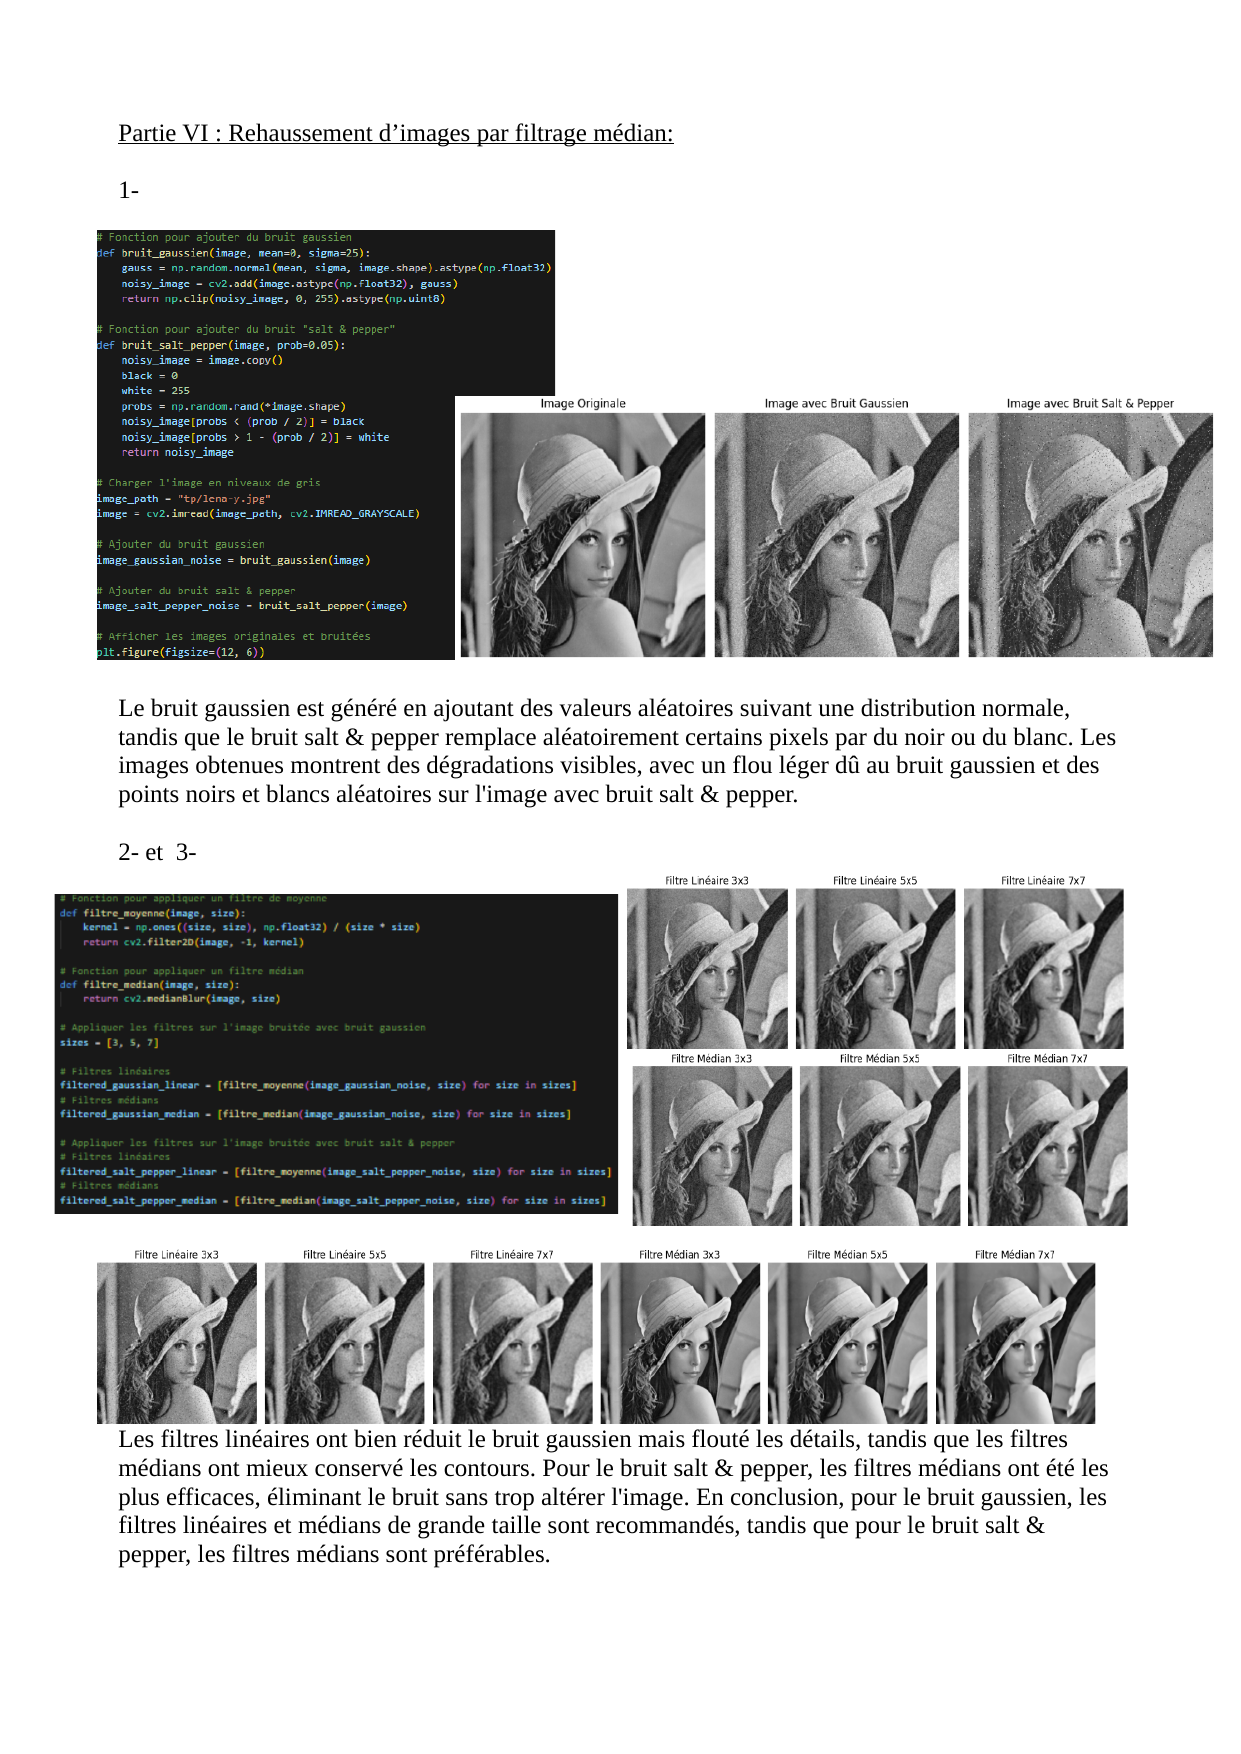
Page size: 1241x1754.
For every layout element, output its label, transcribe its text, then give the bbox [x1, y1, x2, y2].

picture [625, 872, 1129, 1228]
text Partie VI : Rehaussement d’images par filtrage médian: [118, 118, 1122, 147]
text Le bruit gaussien est généré en ajoutant des valeurs aléatoires suivant une distribution normale, tandis que le bruit salt & pepper remplace aléatoirement certains pixels par du noir ou du blanc. Les images obtenues montrent des dégradations visibles, avec un flou léger dû au bruit gaussien et des points noirs et blancs aléatoires sur l'image avec bruit salt & pepper. [118, 693, 1122, 808]
text 1- [118, 176, 1122, 204]
picture [91, 1246, 1096, 1425]
picture [97, 230, 1215, 660]
text 2- et 3- [118, 837, 1122, 866]
picture [54, 894, 619, 1214]
text Les filtres linéaires ont bien réduit le bruit gaussien mais flouté les détails, tandis que les filtres médians ont mieux conservé les contours. Pour le bruit salt & pepper, les filtres médians ont été les plus efficaces, éliminant le bruit sans trop altérer l'image. En conclusion, pour le bruit gaussien, les filtres linéaires et médians de grande taille sont recommandés, tandis que pour le bruit salt & pepper, les filtres médians sont préférables. [118, 1239, 1122, 1568]
